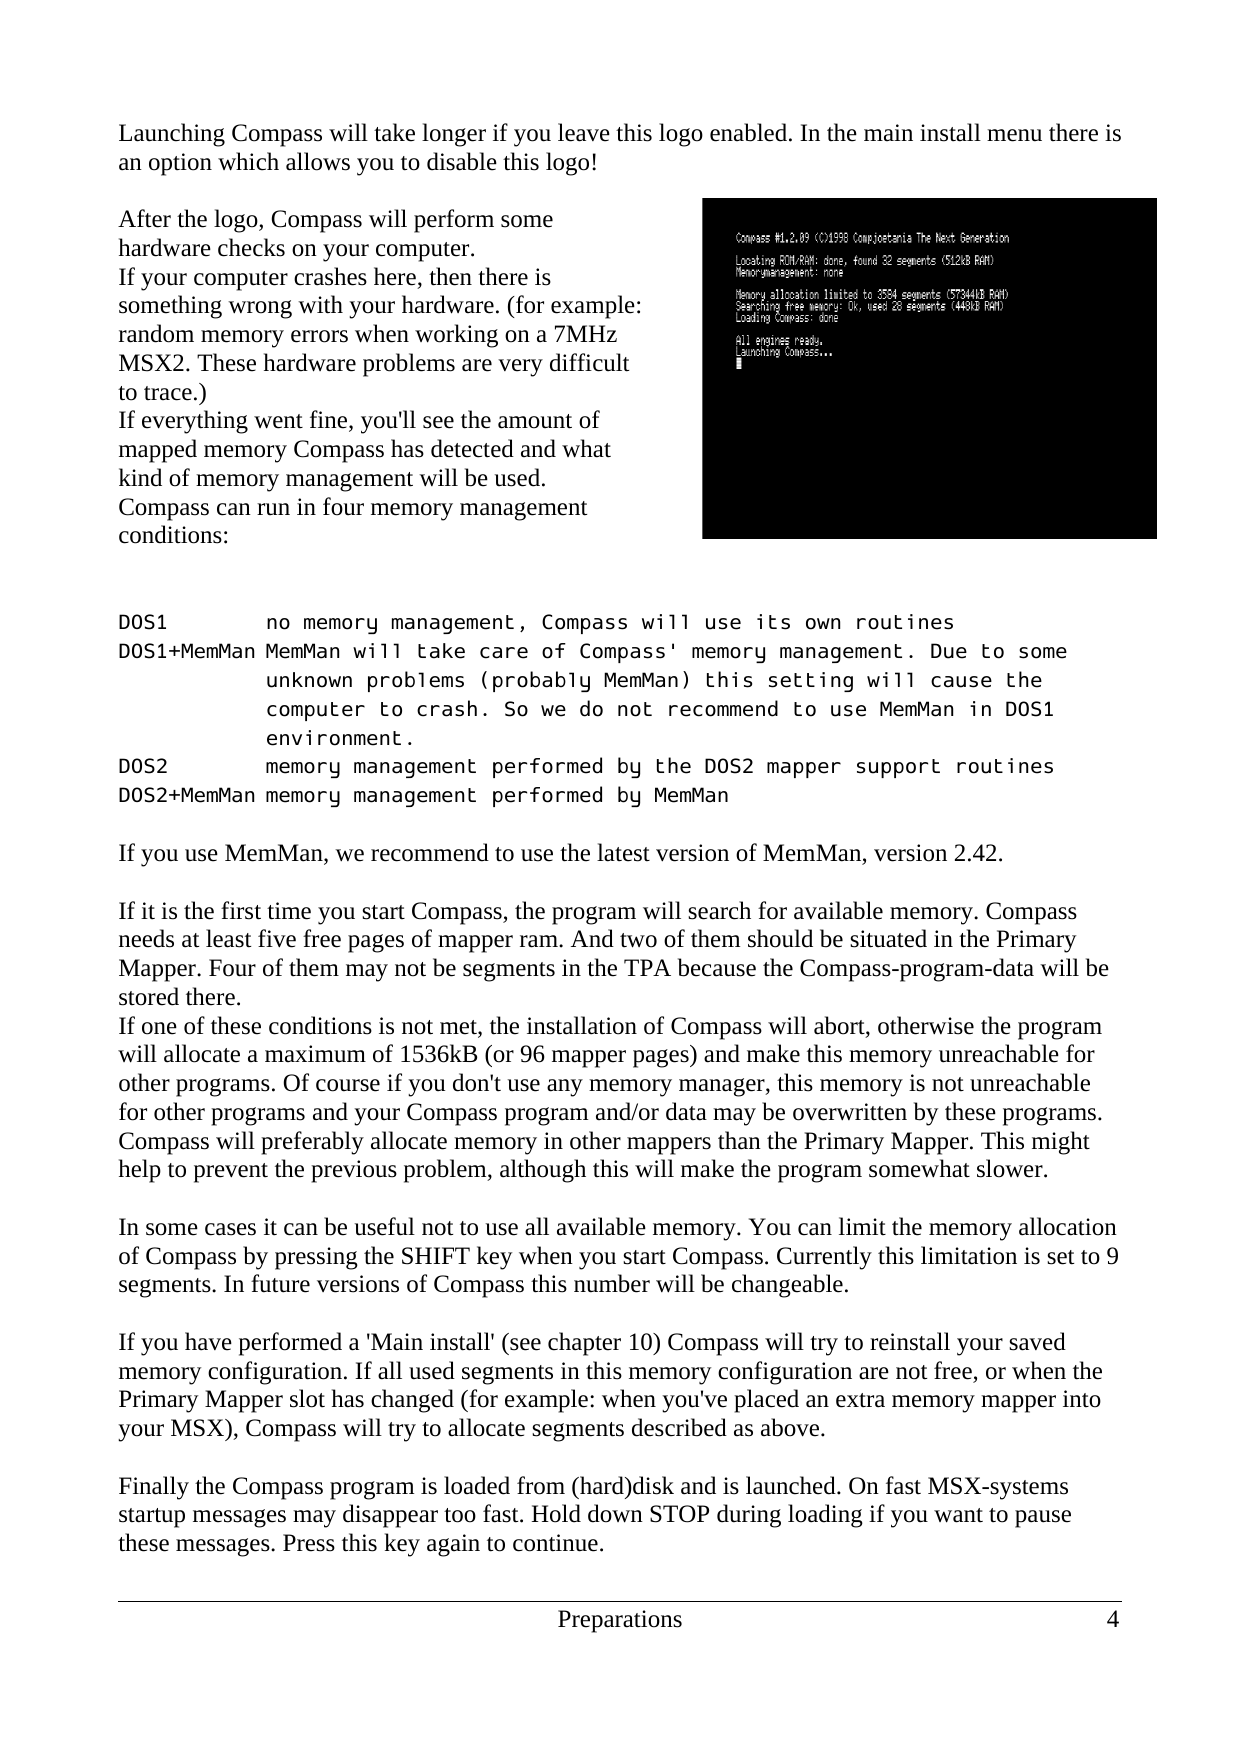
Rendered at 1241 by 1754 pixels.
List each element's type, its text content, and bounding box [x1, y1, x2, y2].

text If it is the first time you start Compass, the program will search for available memory. Compass needs at least five free pages of mapper ram. And two of them should be situated in the Primary Mapper. Four of them may not be segments in the TPA because the Compass-program-data will be stored there. [118, 896, 1122, 1011]
text If you use MemMan, we recommend to use the latest version of MemMan, version 2.42. [118, 838, 1122, 867]
text Launching Compass will take longer if you leave this logo enabled. In the main install menu there is an option which allows you to disable this logo! [118, 118, 1122, 176]
table_cell MemMan will take care of Compass' memory management. Due to some unknown problems (probably MemMan) this setting will cause the computer to crash. So we do not recommend to use MemMan in DOS1 environment. [266, 636, 1122, 752]
text Finally the Compass program is loaded from (hard)disk and is launched. On fast MSX-systems startup messages may disappear too fast. Hold down STOP during loading if you want to pause these messages. Press this key again to continue. [118, 1471, 1122, 1557]
table_cell memory management performed by MemMan [266, 781, 1122, 809]
text In some cases it can be useful not to use all available memory. You can limit the memory allocation of Compass by pressing the SHIFT key when you start Compass. Currently this limitation is set to 9 segments. In future versions of Compass this number will be changeable. [118, 1212, 1122, 1298]
table_cell DOS2+MemMan [118, 781, 266, 809]
text If your computer crashes here, then there is something wrong with your hardware. (for example: random memory errors when working on a 7MHz MSX2. These hardware problems are very difficult to trace.) [118, 262, 702, 406]
text Compass will preferably allocate memory in other mappers than the Primary Mapper. This might help to prevent the previous problem, although this will make the program somewhat slower. [118, 1126, 1122, 1183]
text If one of these conditions is not met, the installation of Compass will abort, otherwise the program will allocate a maximum of 1536kB (or 96 mapper pages) and make this memory unreachable for other programs. Of course if you don't use any memory manager, this memory is not unreachable for other programs and your Compass program and/or data may be overwritten by these programs. [118, 1011, 1122, 1126]
table_header DOS1 [118, 607, 266, 636]
picture [702, 198, 1157, 539]
text If you have performed a 'Main install' (see chapter 10) Compass will try to reinstall your saved memory configuration. If all used segments in this memory configuration are not free, or when the Primary Mapper slot has changed (for example: when you've placed an extra memory mapper into your MSX), Compass will try to allocate segments described as above. [118, 1327, 1122, 1442]
table_cell DOS1+MemMan [118, 636, 266, 752]
text After the logo, Compass will perform some hardware checks on your computer. [118, 204, 702, 262]
text If everything went fine, you'll see the amount of mapped memory Compass has detected and what kind of memory management will be used. Compass can run in four memory management conditions: [118, 406, 1122, 549]
table_cell DOS2 [118, 752, 266, 781]
table_header no memory management, Compass will use its own routines [266, 607, 1122, 636]
table_cell memory management performed by the DOS2 mapper support routines [266, 752, 1122, 781]
